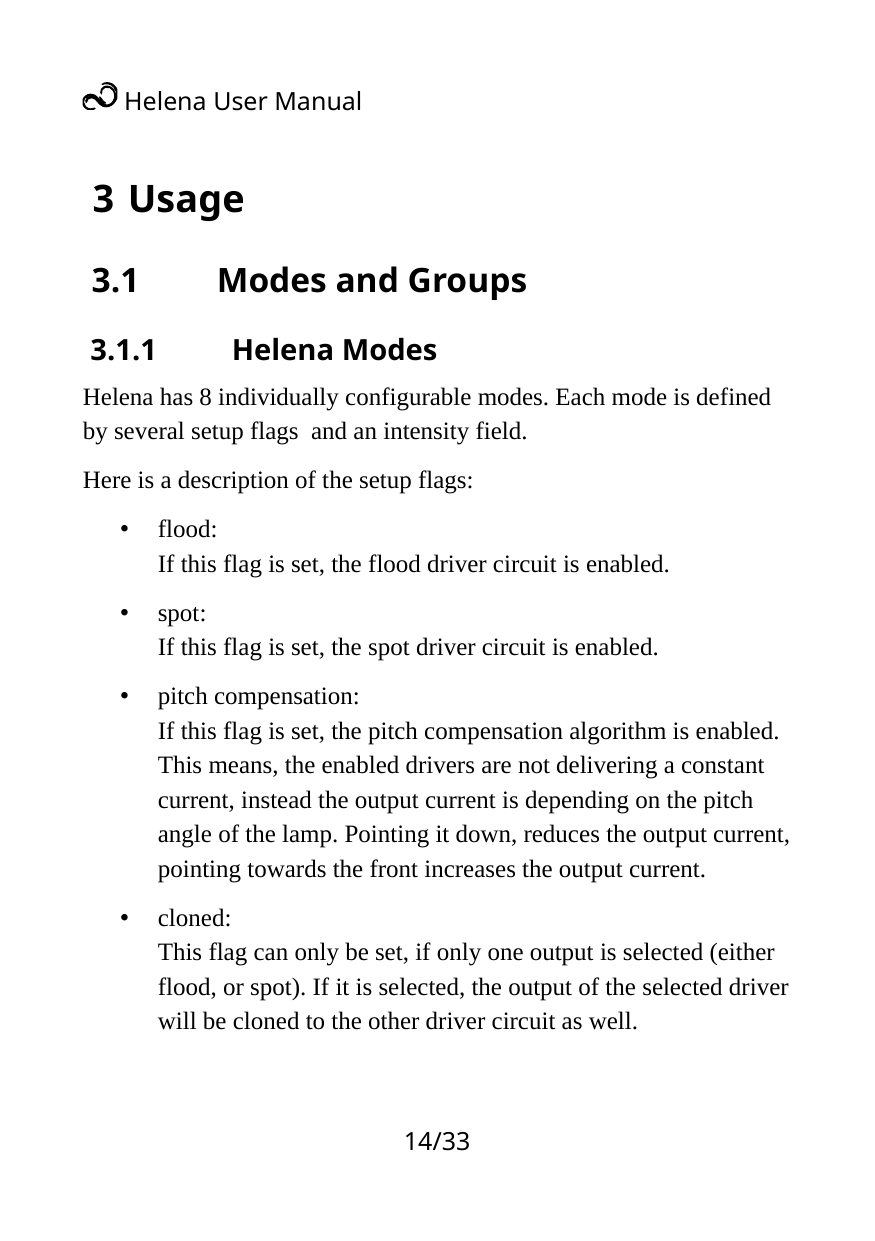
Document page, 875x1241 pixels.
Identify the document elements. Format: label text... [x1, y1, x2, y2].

subtitle Helena Modes [83, 329, 791, 369]
text Here is a description of the setup flags: [83, 465, 791, 494]
list pitch compensation: If this flag is set, the pitch compensation algorithm is enabled. This means, the enabled drivers are not delivering a constant current, instead the output current is depending on the pitch angle of the lamp. Pointing it down, reduces the output current, pointing towards the front increases the output current. [120, 681, 791, 882]
list cloned: This flag can only be set, if only one output is selected (either flood, or spot). If it is selected, the output of the selected driver will be cloned to the other driver circuit as well. [120, 903, 791, 1035]
subtitle Usage [83, 172, 791, 223]
subtitle Modes and Groups [83, 257, 791, 302]
text Helena has 8 individually configurable modes. Each mode is defined by several setup flags and an intensity field. [83, 382, 791, 445]
list spot: If this flag is set, the spot driver circuit is enabled. [120, 598, 791, 661]
list flood: If this flag is set, the flood driver circuit is enabled. [120, 514, 791, 577]
